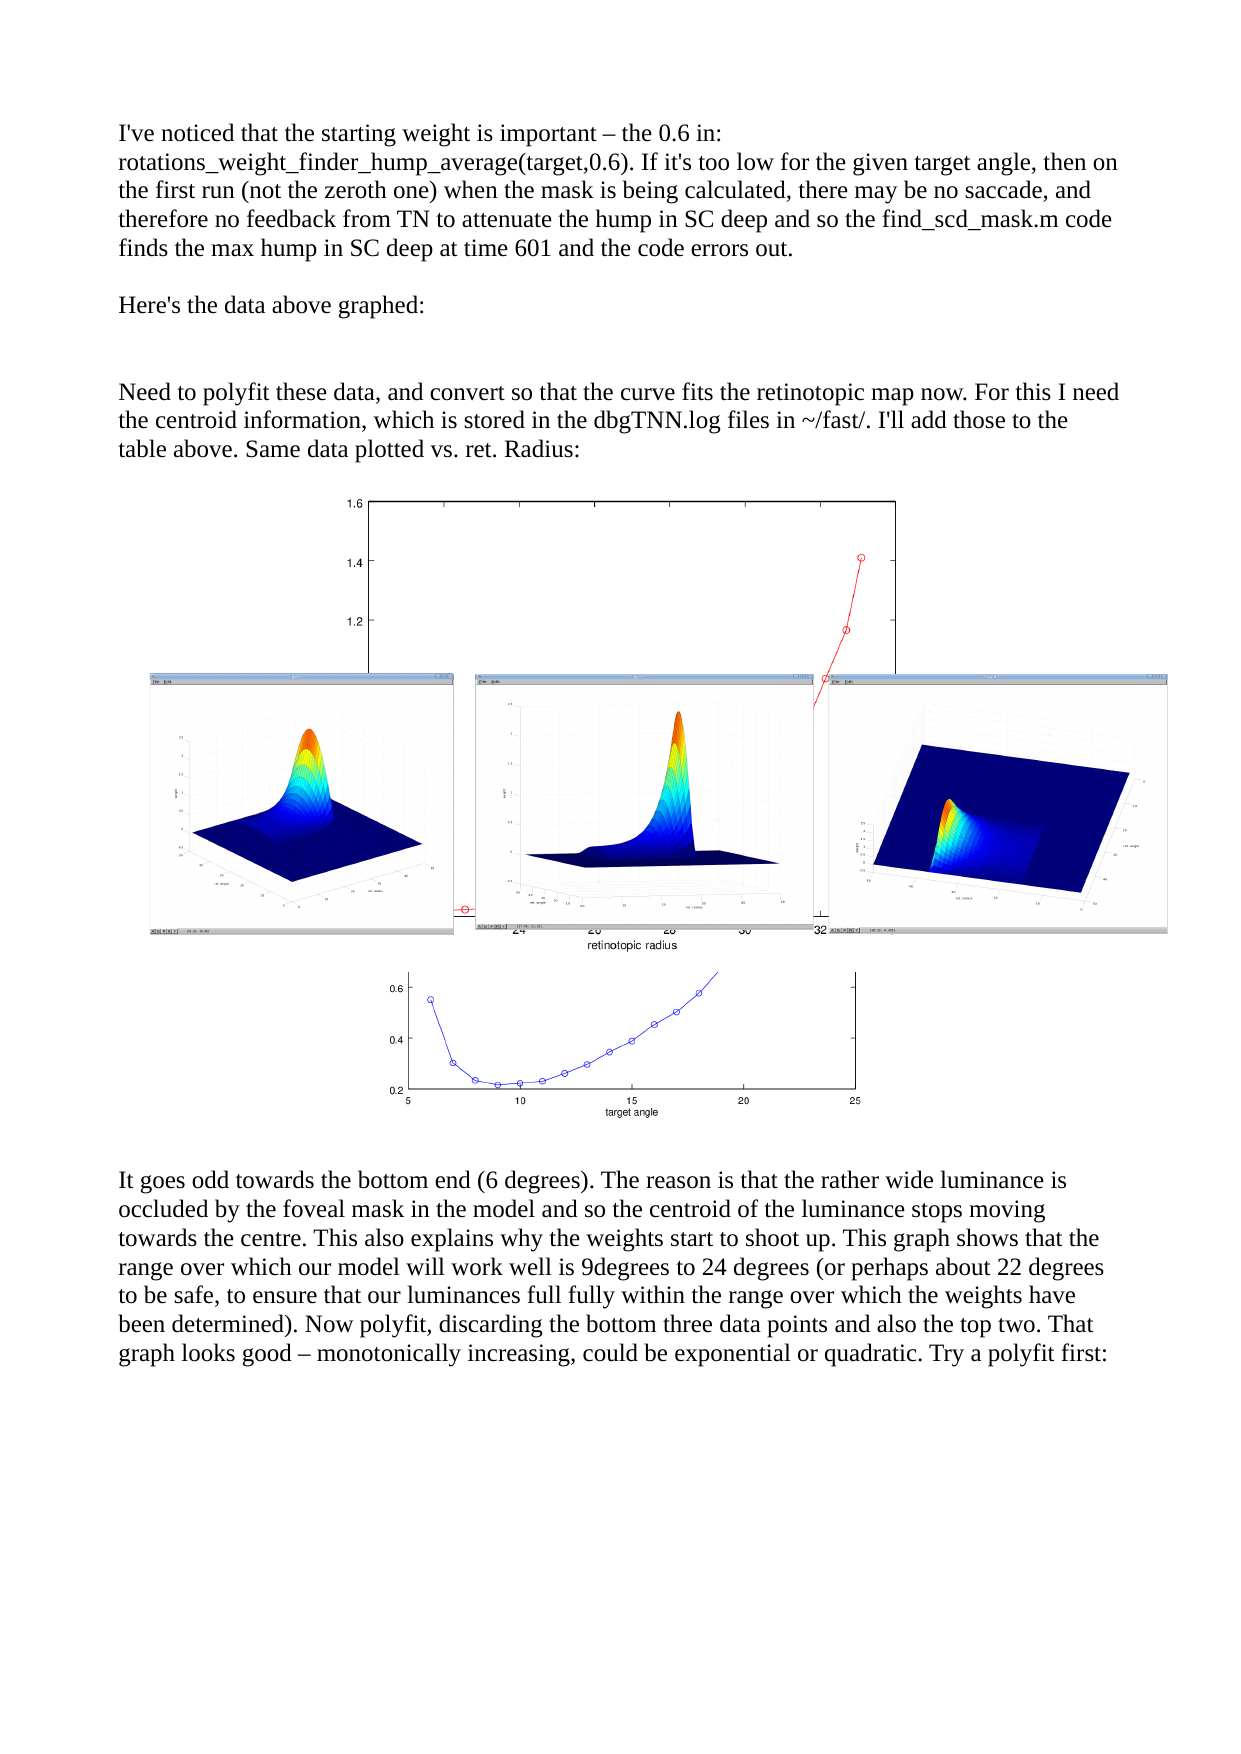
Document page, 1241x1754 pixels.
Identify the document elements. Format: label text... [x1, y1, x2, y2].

text Need to polyfit these data, and convert so that the curve fits the retinotopic map now. For this I need the centroid information, which is stored in the dbgTNN.log files in ~/fast/. I'll add those to the table above. Same data plotted vs. ret. Radius: [118, 377, 1122, 463]
picture [149, 463, 1168, 1137]
text It goes odd towards the bottom end (6 degrees). The reason is that the rather wide luminance is occluded by the foveal mask in the model and so the centroid of the luminance stops moving towards the centre. This also explains why the weights start to shoot up. This graph shows that the range over which our model will work well is 9degrees to 24 degrees (or perhaps about 22 degrees to be safe, to ensure that our luminances full fully within the range over which the weights have been determined). Now polyfit, discarding the bottom three data points and also the top two. That graph looks good – monotonically increasing, could be exponential or quadratic. Try a polyfit first: [118, 1166, 1122, 1367]
text I've noticed that the starting weight is important – the 0.6 in: rotations_weight_finder_hump_average(target,0.6). If it's too low for the given target angle, then on the first run (not the zeroth one) when the mask is being calculated, there may be no saccade, and therefore no feedback from TN to attenuate the hump in SC deep and so the find_scd_mask.m code finds the max hump in SC deep at time 601 and the code errors out. [118, 118, 1122, 262]
text Here's the data above graphed: [118, 291, 1122, 319]
